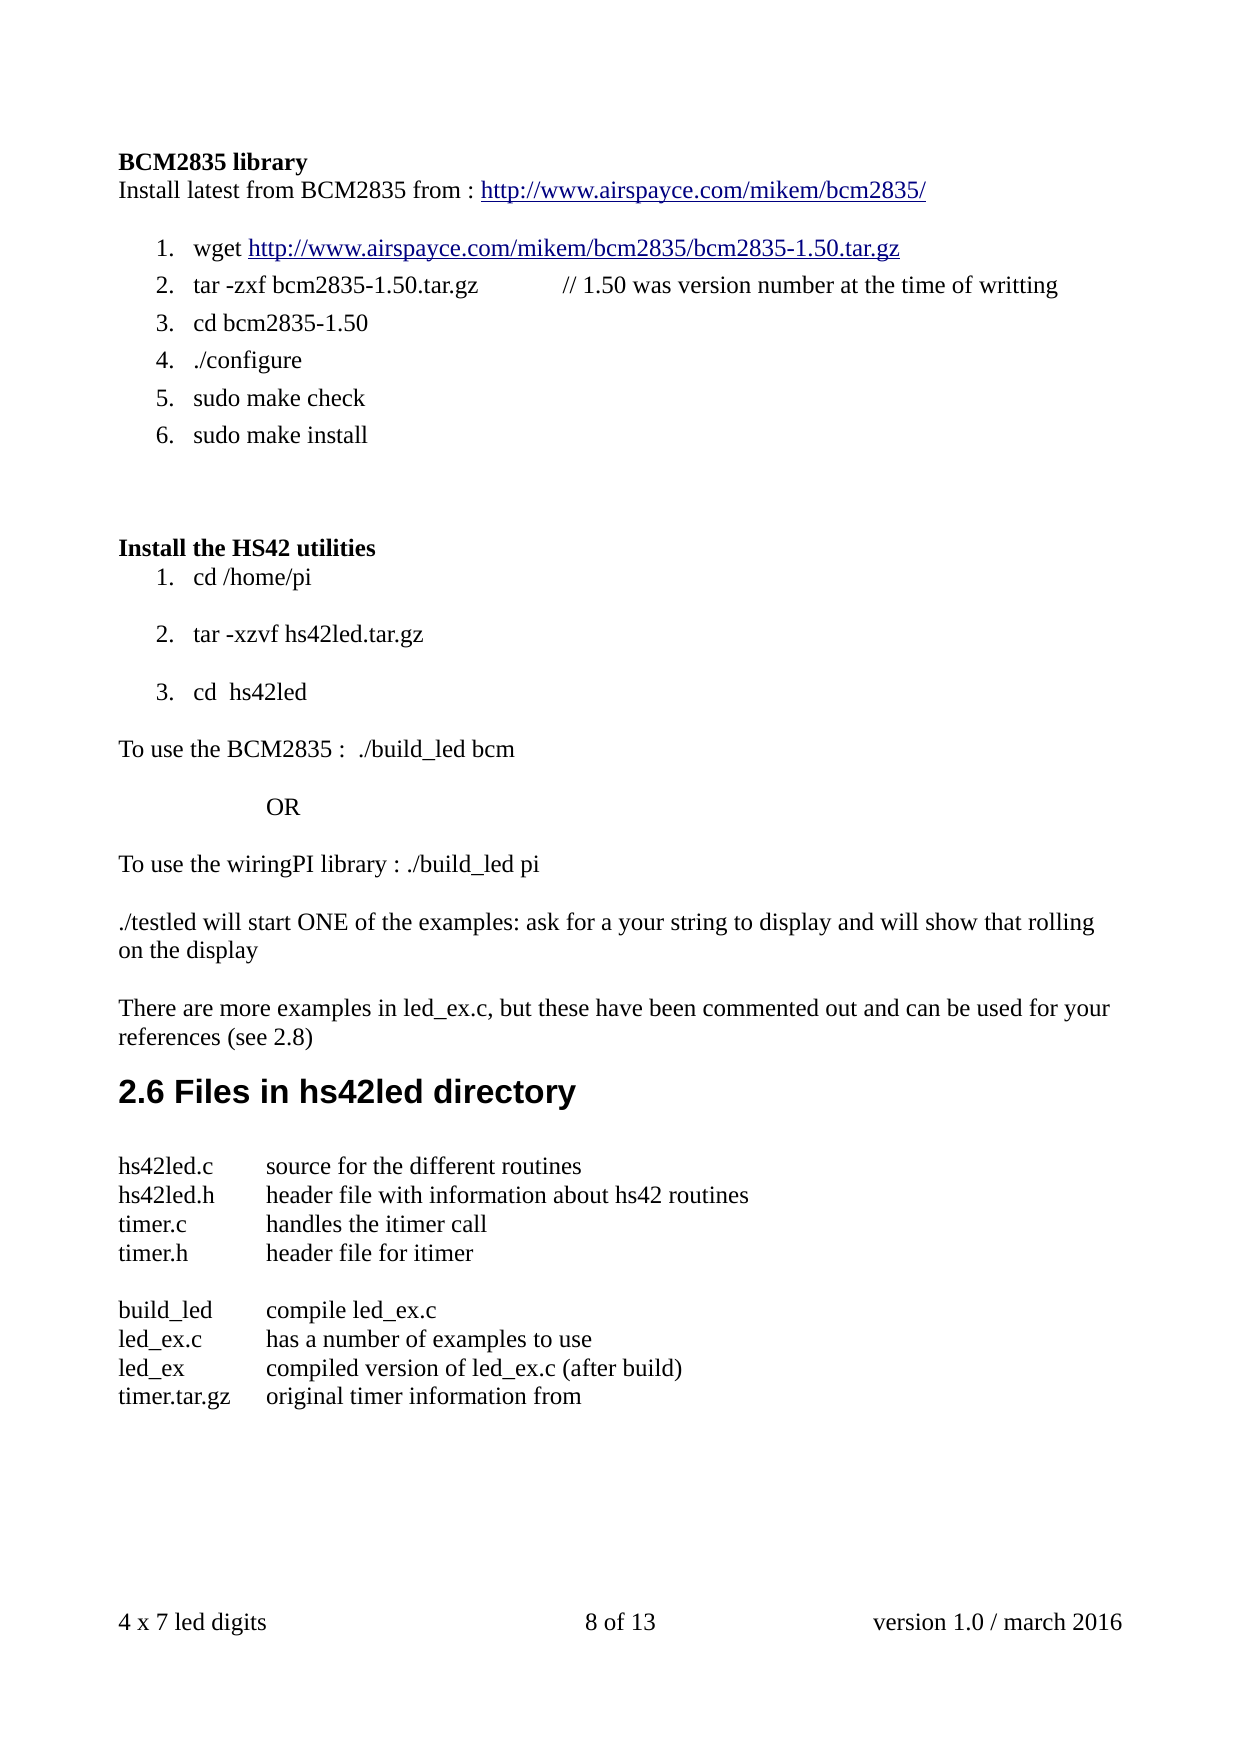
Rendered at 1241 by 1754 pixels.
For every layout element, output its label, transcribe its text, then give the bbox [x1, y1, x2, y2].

text To use the wiringPI library : ./build_led pi [81, 849, 1122, 878]
text hs42led.c source for the different routines [118, 1151, 1122, 1180]
subtitle 2.6 Files in hs42led directory [118, 1071, 1122, 1110]
list cd /home/pi [156, 562, 1122, 591]
list sudo make check [156, 383, 1122, 412]
list wget http://www.airspayce.com/mikem/bcm2835/bcm2835-1.50.tar.gz [156, 233, 1122, 262]
list tar -xzvf hs42led.tar.gz [156, 619, 1122, 648]
list ./configure [156, 346, 1122, 374]
text hs42led.h header file with information about hs42 routines [118, 1180, 1122, 1209]
text ./testled will start ONE of the examples: ask for a your string to display and will show that rolling on the display [118, 907, 1122, 964]
list cd bcm2835-1.50 [156, 308, 1122, 337]
list sudo make install [156, 421, 1122, 449]
text OR [81, 792, 1122, 821]
text timer.tar.gz original timer information from [118, 1381, 1122, 1410]
text There are more examples in led_ex.c, but these have been commented out and can be used for your references (see 2.8) [118, 993, 1122, 1051]
list tar -zxf bcm2835-1.50.tar.gz // 1.50 was version number at the time of writting [156, 271, 1122, 299]
text led_ex compiled version of led_ex.c (after build) [118, 1353, 1122, 1381]
text led_ex.c has a number of examples to use [118, 1324, 1122, 1353]
text timer.c handles the itimer call [118, 1209, 1122, 1238]
text build_led compile led_ex.c [118, 1295, 1122, 1324]
text timer.h header file for itimer [118, 1238, 1122, 1266]
text BCM2835 library Install latest from BCM2835 from : http://www.airspayce.com/mikem/bcm2835/ [118, 147, 1122, 233]
text To use the BCM2835 : ./build_led bcm [81, 734, 1122, 763]
list cd hs42led [156, 677, 1122, 706]
text Install the HS42 utilities [118, 533, 1122, 562]
